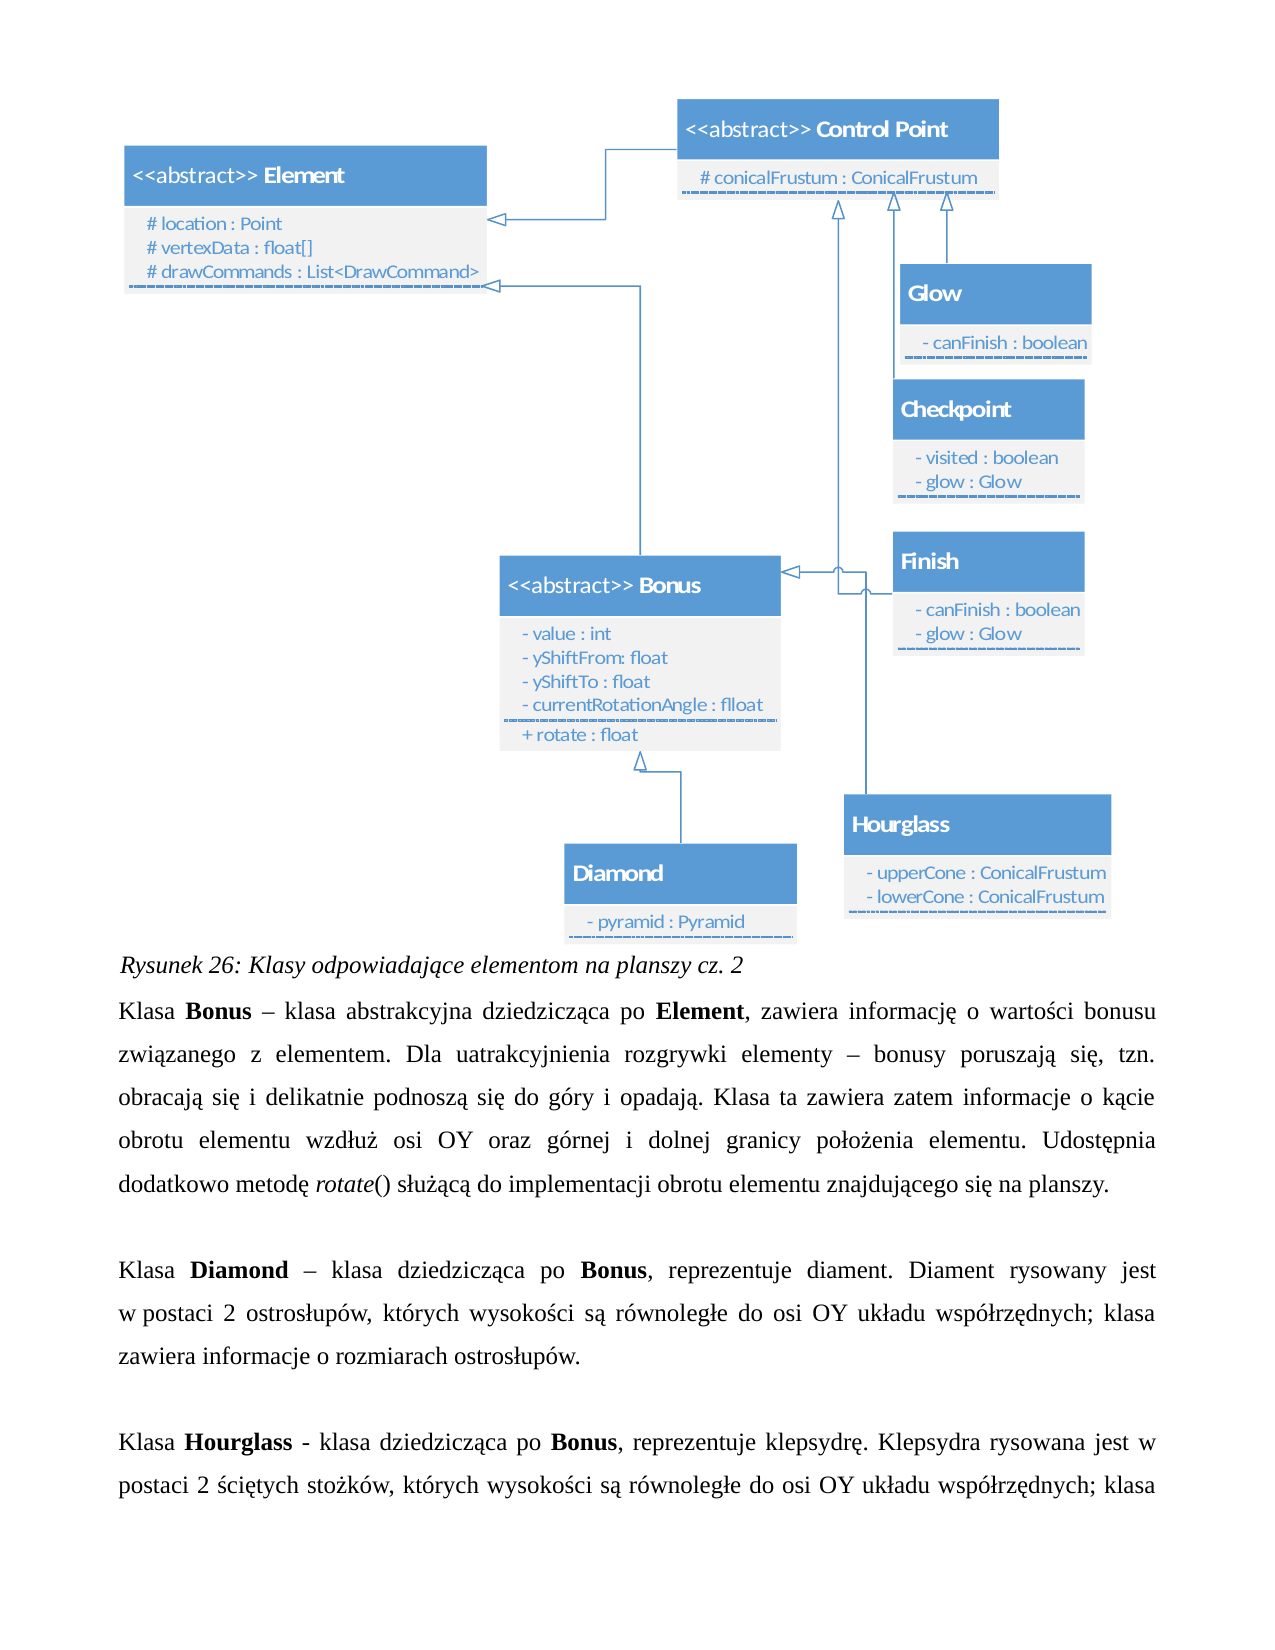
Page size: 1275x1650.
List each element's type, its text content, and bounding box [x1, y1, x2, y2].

text Klasa Hourglass - klasa dziedzicząca po Bonus, reprezentuje klepsydrę. Klepsydra rysowana jest w postaci 2 ściętych stożków, których wysokości są równoległe do osi OY układu współrzędnych; klasa [118, 1427, 1157, 1499]
text Rysunek 26: Klasy odpowiadające elementom na planszy cz. 2 [120, 948, 1121, 979]
text Klasa Bonus – klasa abstrakcyjna dziedzicząca po Element, zawiera informację o wartości bonusu związanego z elementem. Dla uatrakcyjnienia rozgrywki elementy – bonusy poruszają się, tzn. obracają się i delikatnie podnoszą się do góry i opadają. Klasa ta zawiera zatem informacje o kącie obrotu elementu wzdłuż osi OY oraz górnej i dolnej granicy położenia elementu. Udostępnia dodatkowo metodę rotate() służącą do implementacji obrotu elementu znajdującego się na planszy. [118, 996, 1157, 1197]
text Klasa Diamond – klasa dziedzicząca po Bonus, reprezentuje diament. Diament rysowany jest w postaci 2 ostrosłupów, których wysokości są równoległe do osi OY układu współrzędnych; klasa zawiera informacje o rozmiarach ostrosłupów. [118, 1255, 1157, 1370]
